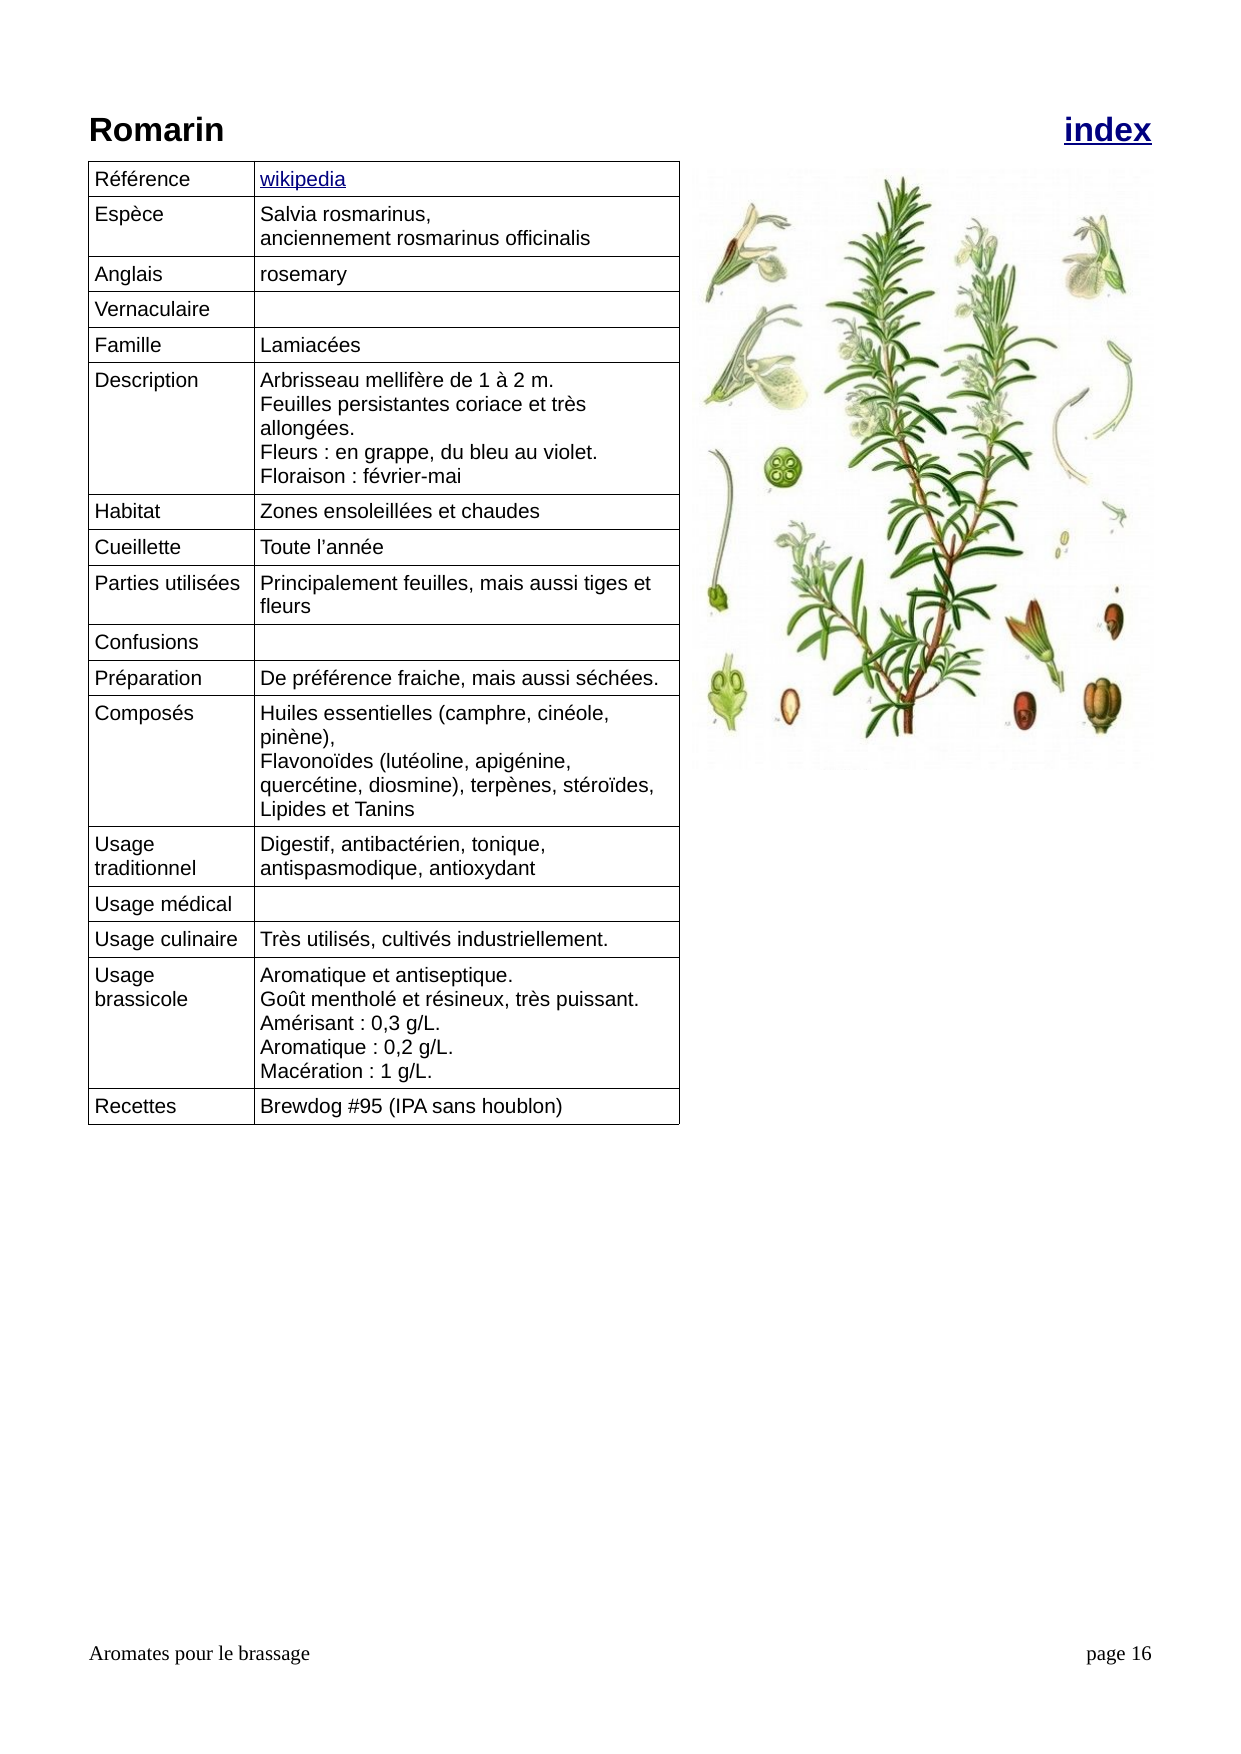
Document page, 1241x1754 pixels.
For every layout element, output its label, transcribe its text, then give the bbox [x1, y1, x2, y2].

table_cell Principalement feuilles, mais aussi tiges et fleurs [255, 566, 679, 624]
table_cell Recettes [89, 1089, 254, 1124]
table_cell [255, 887, 679, 921]
table_cell De préférence fraiche, mais aussi séchées. [255, 661, 679, 695]
table_cell Anglais [89, 257, 254, 291]
table_cell Cueillette [89, 530, 254, 564]
table_cell Aromatique et antiseptique. Goût mentholé et résineux, très puissant. Amérisant : 0,3 g/L. Aromatique : 0,2 g/L. Macération : 1 g/L. [255, 958, 679, 1088]
table_cell Confusions [89, 625, 254, 659]
table_cell Composés [89, 696, 254, 826]
table_cell Salvia rosmarinus, anciennement rosmarinus officinalis [255, 197, 679, 256]
table_cell Toute l’année [255, 530, 679, 564]
table_cell Parties utilisées [89, 566, 254, 624]
table_cell Usage traditionnel [89, 827, 254, 886]
table_cell [255, 625, 679, 659]
table_cell Huiles essentielles (camphre, cinéole, pinène), Flavonoïdes (lutéoline, apigénine, quercétine, diosmine), terpènes, stéroïdes, Lipides et Tanins [255, 696, 679, 826]
picture [692, 168, 1155, 770]
table_cell Arbrisseau mellifère de 1 à 2 m. Feuilles persistantes coriace et très allongées. Fleurs : en grappe, du bleu au violet. Floraison : février-mai [255, 363, 679, 493]
table_cell Préparation [89, 661, 254, 695]
table_cell rosemary [255, 257, 679, 291]
table_cell [255, 292, 679, 327]
table_cell Description [89, 363, 254, 493]
table_cell Usage médical [89, 887, 254, 921]
table_header wikipedia [255, 162, 679, 196]
subtitle Romarin index [88, 109, 1152, 148]
table_cell Zones ensoleillées et chaudes [255, 495, 679, 529]
table_cell Usage brassicole [89, 958, 254, 1088]
table_cell Vernaculaire [89, 292, 254, 327]
table_header Référence [89, 162, 254, 196]
table_cell Très utilisés, cultivés industriellement. [255, 922, 679, 957]
table_cell Espèce [89, 197, 254, 256]
table_cell Habitat [89, 495, 254, 529]
table_cell Lamiacées [255, 328, 679, 362]
table_cell Famille [89, 328, 254, 362]
table_cell Usage culinaire [89, 922, 254, 957]
table_cell Digestif, antibactérien, tonique, antispasmodique, antioxydant [255, 827, 679, 886]
table_cell Brewdog #95 (IPA sans houblon) [255, 1089, 679, 1124]
